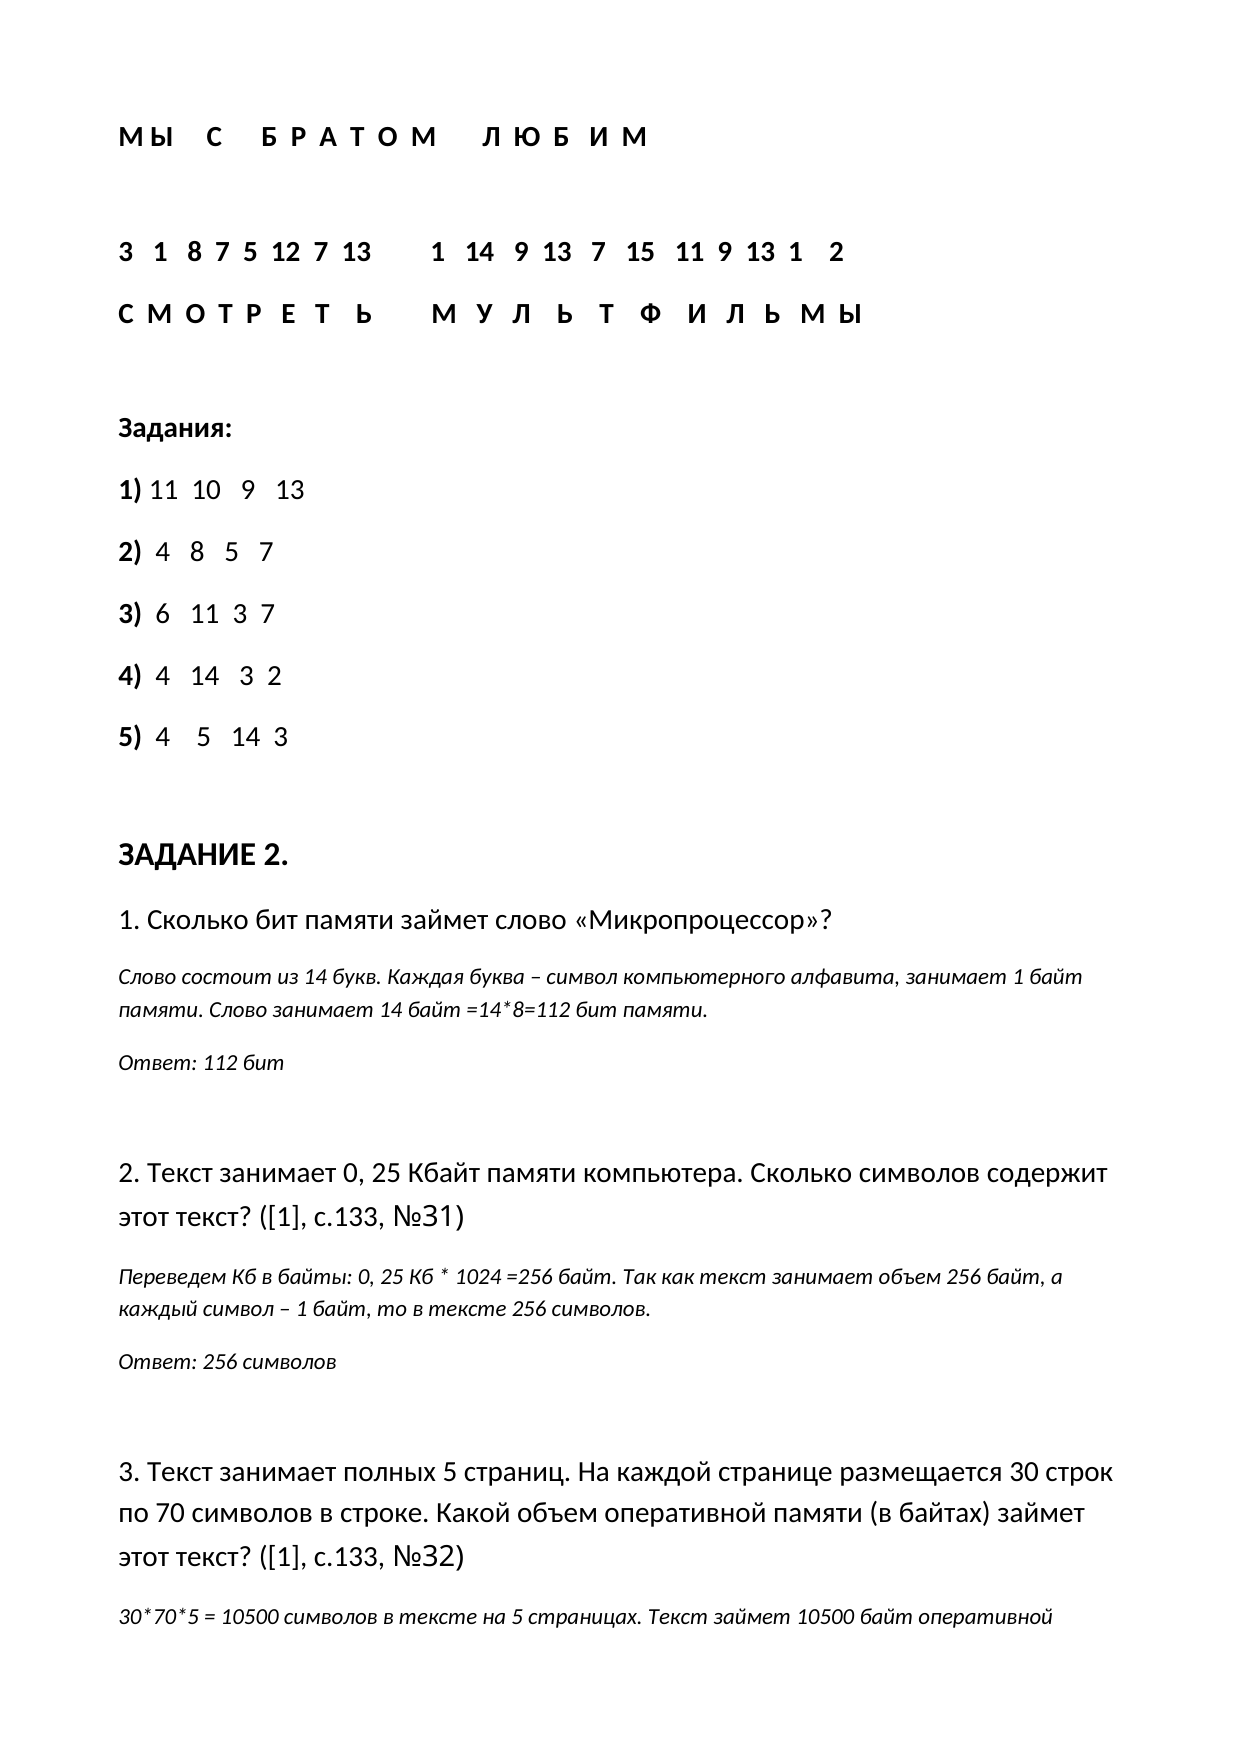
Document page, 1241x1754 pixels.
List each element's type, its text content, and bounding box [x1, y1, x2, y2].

text 1) 11 10 9 13 [118, 471, 1122, 507]
text 3. Текст занимает полных 5 страниц. На каждой странице размещается 30 строк по 70 символов в строке. Какой объем оперативной памяти (в байтах) займет этот текст? ([1], c.133, №32) [118, 1453, 1122, 1575]
text Ответ: 256 символов [118, 1347, 1122, 1375]
text С М О Т Р Е Т Ь М У Л Ь Т Ф И Л Ь М Ы [118, 295, 1122, 330]
text Ответ: 112 бит [118, 1048, 1122, 1076]
text 3 1 8 7 5 12 7 13 1 14 9 13 7 15 11 9 13 1 2 [118, 233, 1122, 268]
text 5) 4 5 14 3 [118, 718, 1122, 754]
text 1. Сколько бит памяти займет слово «Микропроцессор»? [118, 901, 1122, 936]
text ЗАДАНИЕ 2. [118, 833, 1122, 874]
text М Ы С Б Р А Т О М Л Ю Б И М [118, 118, 1122, 154]
text 30*70*5 = 10500 символов в тексте на 5 страницах. Текст займет 10500 байт оперативной [118, 1602, 1122, 1630]
text 4) 4 14 3 2 [118, 657, 1122, 692]
text Слово состоит из 14 букв. Каждая буква – символ компьютерного алфавита, занимает 1 байт памяти. Слово занимает 14 байт =14*8=112 бит памяти. [118, 962, 1122, 1023]
text Задания: [118, 409, 1122, 445]
text 3) 6 11 3 7 [118, 595, 1122, 630]
text Переведем Кб в байты: 0, 25 Кб * 1024 =256 байт. Так как текст занимает объем 256 байт, а каждый символ – 1 байт, то в тексте 256 символов. [118, 1262, 1122, 1322]
text 2) 4 8 5 7 [118, 533, 1122, 569]
text 2. Текст занимает 0, 25 Кбайт памяти компьютера. Сколько символов содержит этот текст? ([1], c.133, №31) [118, 1154, 1122, 1235]
